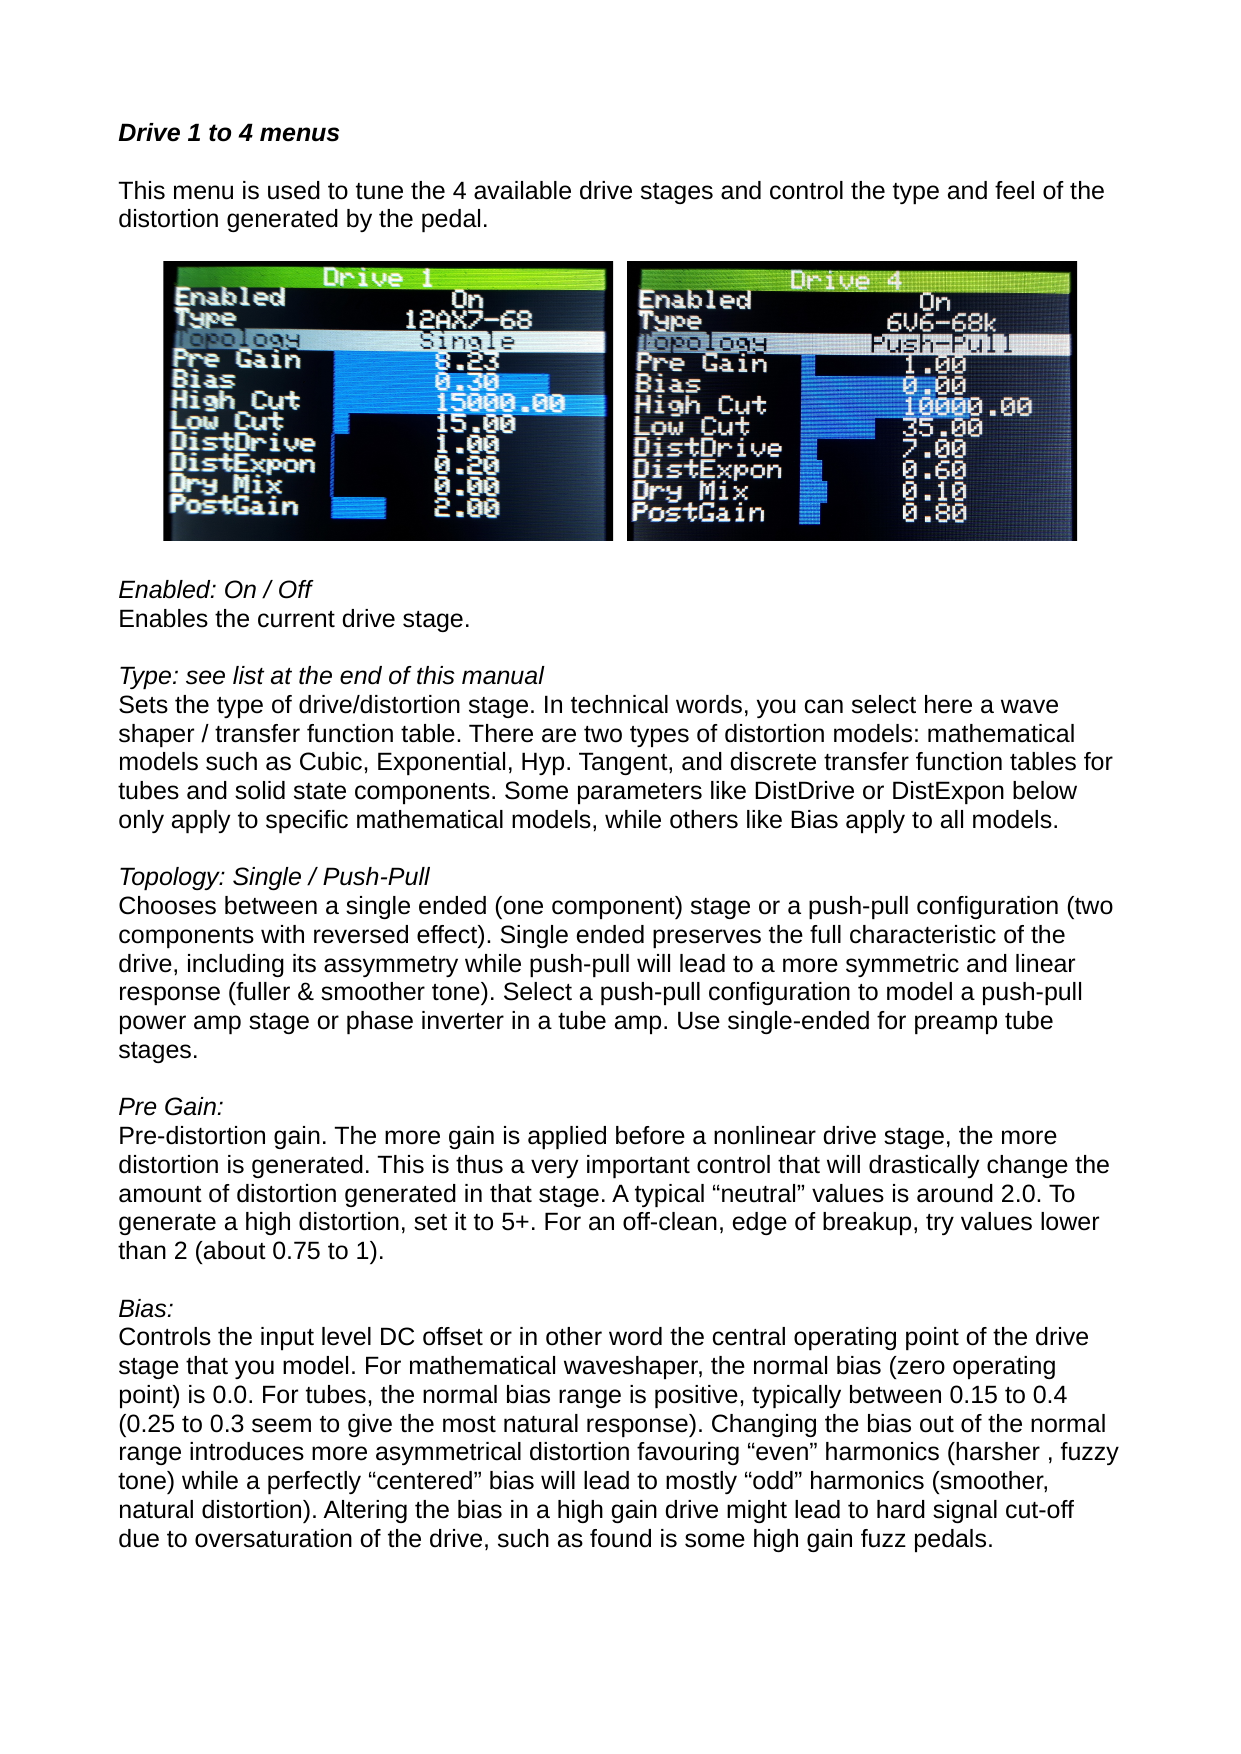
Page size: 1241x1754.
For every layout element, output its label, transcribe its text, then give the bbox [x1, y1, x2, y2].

picture [627, 261, 1078, 541]
text Pre Gain: [118, 1092, 1122, 1121]
text Enabled: On / Off [118, 575, 1122, 604]
text Topology: Single / Push-Pull [118, 862, 1122, 891]
text Controls the input level DC offset or in other word the central operating point of the drive stage that you model. For mathematical waveshaper, the normal bias (zero operating point) is 0.0. For tubes, the normal bias range is positive, typically between 0.15 to 0.4 (0.25 to 0.3 seem to give the most natural response). Changing the bias out of the normal range introduces more asymmetrical distortion favouring “even” harmonics (harsher , fuzzy tone) while a perfectly “centered” bias will lead to mostly “odd” harmonics (smoother, natural distortion). Altering the bias in a high gain drive might lead to hard signal cut-off due to oversaturation of the drive, such as found is some high gain fuzz pedals. [118, 1322, 1122, 1552]
text Enables the current drive stage. [118, 604, 1122, 632]
text This menu is used to tune the 4 available drive stages and control the type and feel of the distortion generated by the pedal. [118, 176, 1122, 233]
text Chooses between a single ended (one component) stage or a push-pull configuration (two components with reversed effect). Single ended preserves the full characteristic of the drive, including its assymmetry while push-pull will lead to a more symmetric and linear response (fuller & smoother tone). Select a push-pull configuration to model a push-pull power amp stage or phase inverter in a tube amp. Use single-ended for preamp tube stages. [118, 891, 1122, 1064]
text Drive 1 to 4 menus [118, 118, 1122, 147]
text Type: see list at the end of this manual [118, 661, 1122, 690]
text Pre-distortion gain. The more gain is applied before a nonlinear drive stage, the more distortion is generated. This is thus a very important control that will drastically change the amount of distortion generated in that stage. A typical “neutral” values is around 2.0. To generate a high distortion, set it to 5+. For an off-clean, edge of breakup, try values lower than 2 (about 0.75 to 1). [118, 1121, 1122, 1265]
text Sets the type of drive/distortion stage. In technical words, you can select here a wave shaper / transfer function table. There are two types of distortion models: mathematical models such as Cubic, Exponential, Hyp. Tangent, and discrete transfer function tables for tubes and solid state components. Some parameters like DistDrive or DistExpon below only apply to specific mathematical models, while others like Bias apply to all models. [118, 690, 1122, 834]
picture [163, 261, 614, 541]
text Bias: [118, 1294, 1122, 1322]
